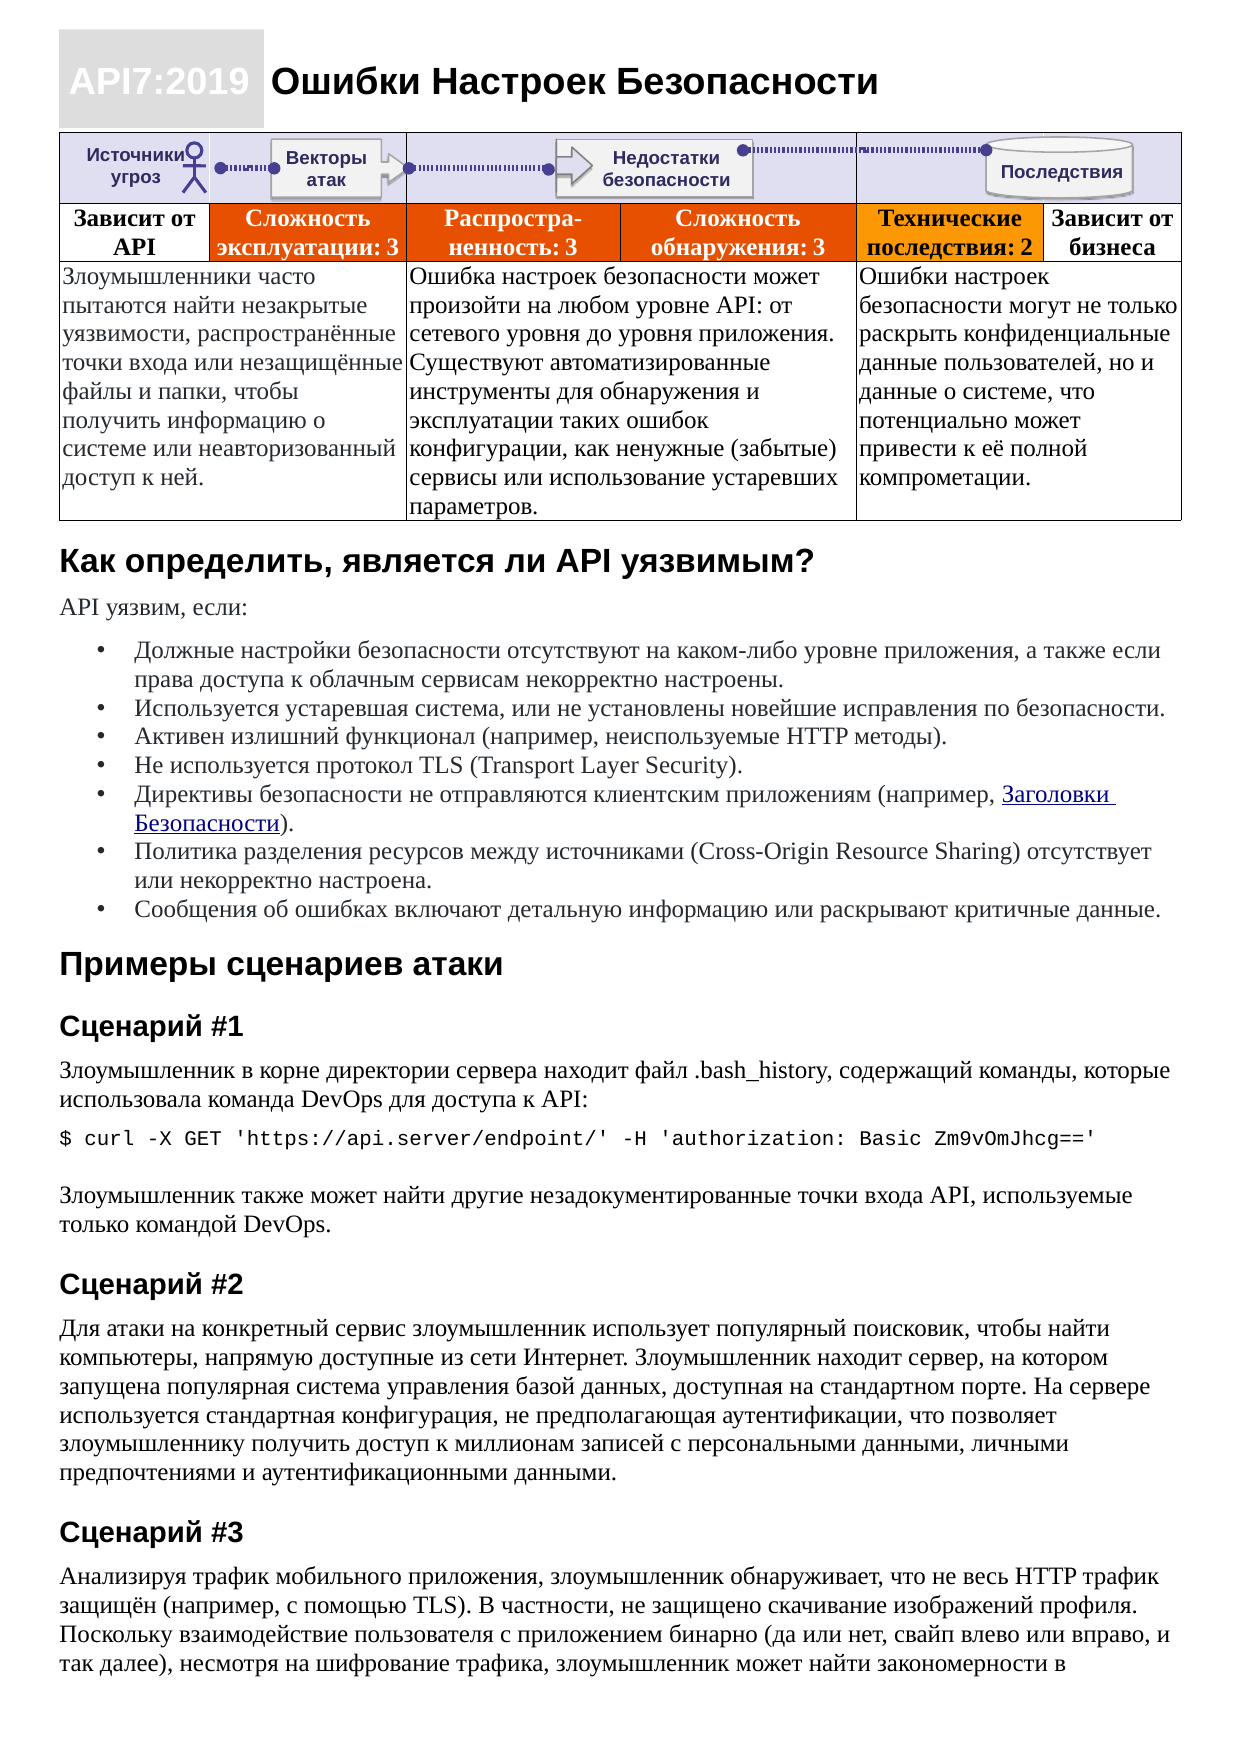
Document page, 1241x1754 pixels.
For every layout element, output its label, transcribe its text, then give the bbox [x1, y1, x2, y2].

table_header [60, 133, 209, 203]
subtitle Сценарий #3 [59, 1515, 1181, 1549]
table_header [1044, 133, 1181, 203]
table_cell Зависит от бизнеса [1044, 204, 1181, 261]
table_header [857, 133, 1043, 203]
list Не используется протокол TLS (Transport Layer Security). [97, 750, 1181, 779]
table_header [210, 133, 406, 203]
list Политика разделения ресурсов между источниками (Cross-Origin Resource Sharing) отсутствует или некорректно настроена. [97, 836, 1181, 894]
table_cell Технические последствия: 2 [857, 204, 1043, 261]
list Активен излишний функционал (например, неиспользуемые HTTP методы). [97, 721, 1181, 750]
list Директивы безопасности не отправляются клиентским приложениям (например, Заголовки Безопасности). [97, 779, 1181, 836]
list Используется устаревшая система, или не установлены новейшие исправления по безопасности. [97, 693, 1181, 721]
table_cell Злоумышленники часто пытаются найти незакрытые уязвимости, распространённые точки входа или незащищённые файлы и папки, чтобы получить информацию о системе или неавторизованный доступ к ней. [60, 262, 406, 520]
table_cell Сложность эксплуатации: 3 [210, 204, 406, 261]
table_cell Сложность обнаружения: 3 [621, 204, 856, 261]
text Анализируя трафик мобильного приложения, злоумышленник обнаруживает, что не весь HTTP трафик защищён (например, с помощью TLS). В частности, не защищено скачивание изображений профиля. Поскольку взаимодействие пользователя с приложением бинарно (да или нет, свайп влево или вправо, и так далее), несмотря на шифрование трафика, злоумышленник может найти закономерности в [59, 1561, 1181, 1676]
table_cell Распростра-ненность: 3 [407, 204, 620, 261]
list Должные настройки безопасности отсутствуют на каком-либо уровне приложения, а также если права доступа к облачным сервисам некорректно настроены. [97, 635, 1181, 693]
text Для атаки на конкретный сервис злоумышленник использует популярный поисковик, чтобы найти компьютеры, напрямую доступные из сети Интернет. Злоумышленник находит сервер, на котором запущена популярная система управления базой данных, доступная на стандартном порте. На сервере используется стандартная конфигурация, не предполагающая аутентификации, что позволяет злоумышленнику получить доступ к миллионам записей с персональными данными, личными предпочтениями и аутентификационными данными. [59, 1313, 1181, 1486]
table_cell Ошибки настроек безопасности могут не только раскрыть конфиденциальные данные пользователей, но и данные о системе, что потенциально может привести к её полной компрометации. [857, 262, 1181, 520]
subtitle Как определить, является ли API уязвимым? [59, 541, 1181, 579]
text Злоумышленник также может найти другие незадокументированные точки входа API, используемые только командой DevOps. [59, 1181, 1181, 1238]
table_header [407, 133, 620, 203]
table_header [620, 133, 856, 203]
list Сообщения об ошибках включают детальную информацию или раскрывают критичные данные. [97, 894, 1181, 923]
text API уязвим, если: [59, 592, 1181, 621]
text Злоумышленник в корне директории сервера находит файл .bash_history, содержащий команды, которые использовала команда DevOps для доступа к API: [59, 1055, 1181, 1113]
table_cell Ошибка настроек безопасности может произойти на любом уровне API: от сетевого уровня до уровня приложения. Существуют автоматизированные инструменты для обнаружения и эксплуатации таких ошибок конфигурации, как ненужные (забытые) сервисы или использование устаревших параметров. [407, 262, 856, 520]
text $ curl -X GET 'https://api.server/endpoint/' -H 'authorization: Basic Zm9vOmJhcg==' [59, 1127, 1181, 1151]
subtitle Сценарий #2 [59, 1267, 1181, 1301]
subtitle Примеры сценариев атаки [59, 943, 1181, 982]
table_cell Зависит от API [60, 204, 209, 261]
subtitle Сценарий #1 [59, 1009, 1181, 1043]
